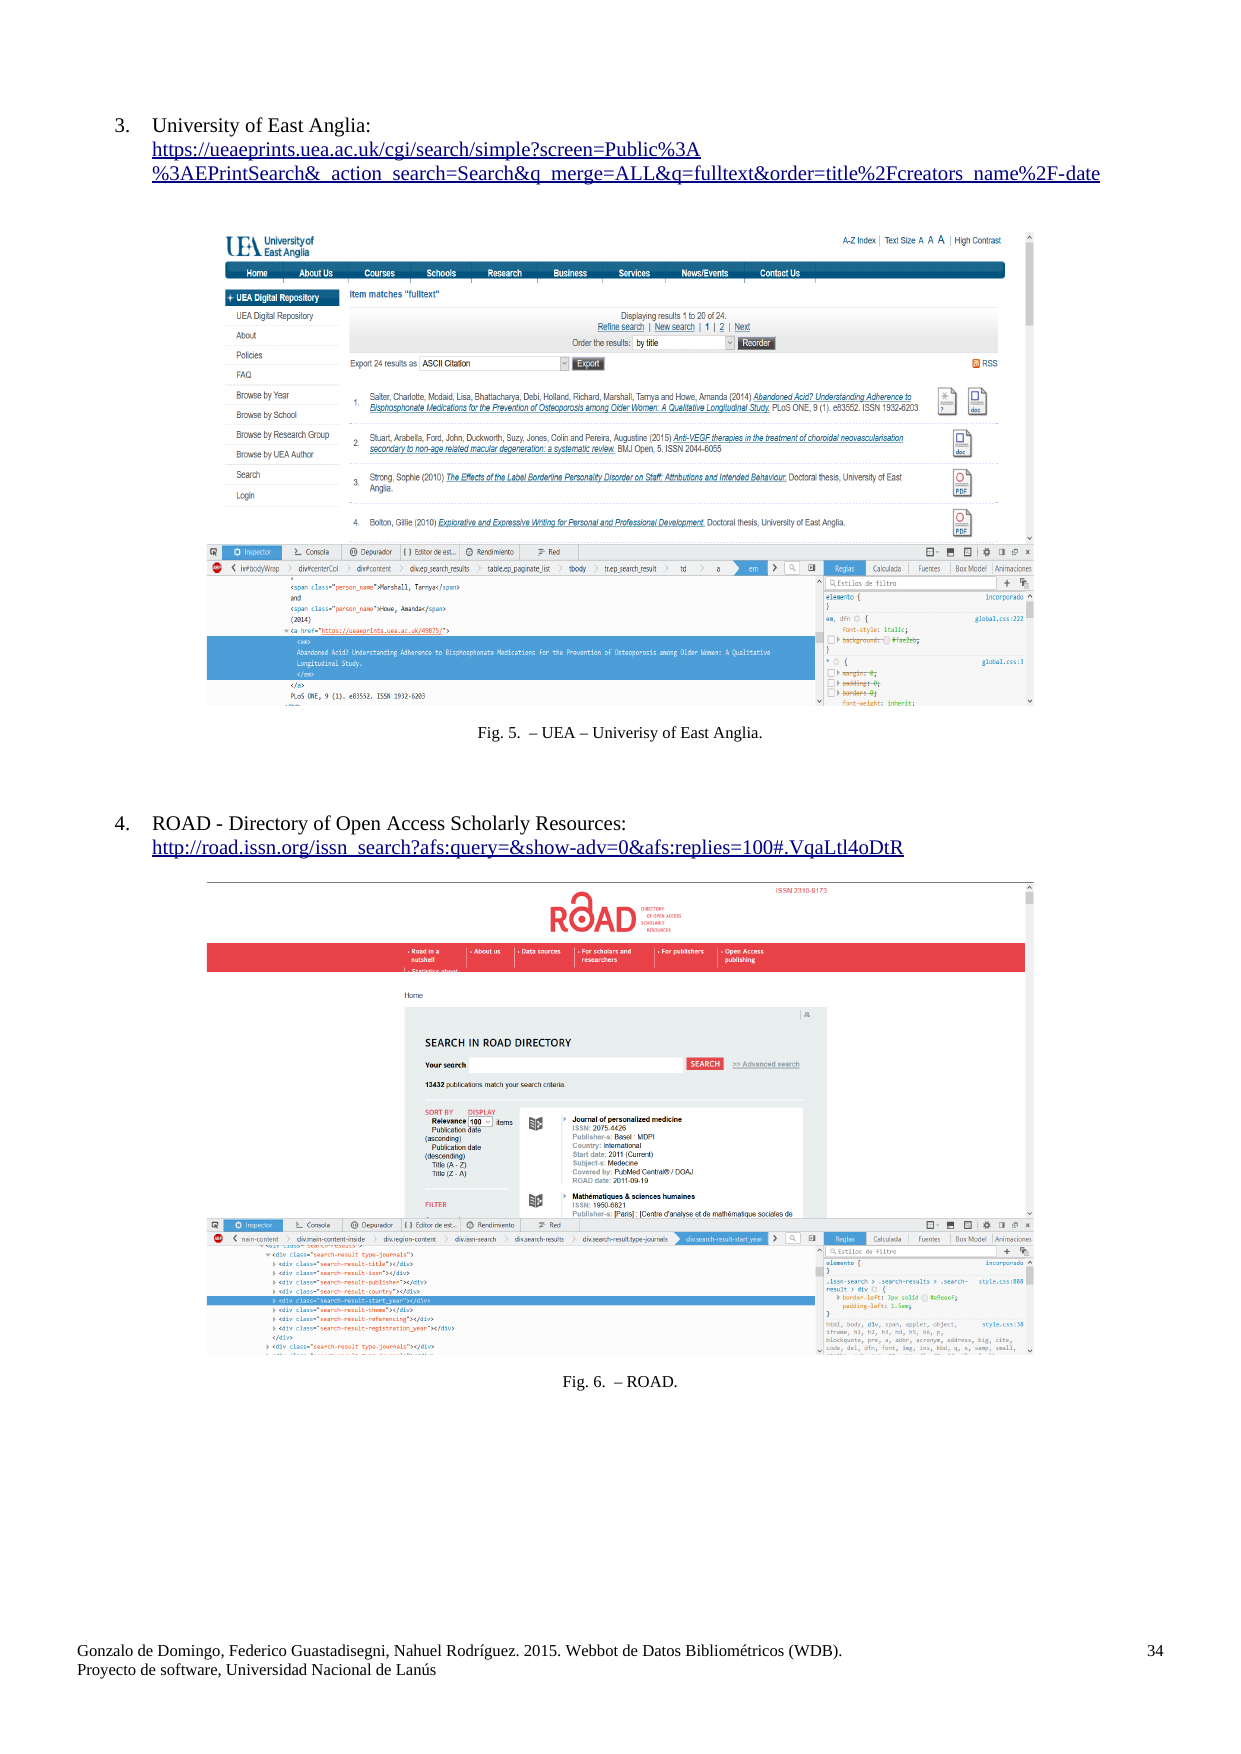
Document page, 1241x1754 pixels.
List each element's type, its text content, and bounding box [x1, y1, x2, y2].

list University of East Anglia: [114, 112, 1163, 137]
picture [206, 882, 1034, 1355]
text https://ueaeprints.uea.ac.uk/cgi/search/simple?screen=Public%3A %3AEPrintSearch&_action_search=Search&q_merge=ALL&q=fulltext&order=title%2Fcreators_name%2F-date [77, 137, 1163, 185]
list – UEA – Univerisy of East Anglia. [77, 722, 1163, 742]
list ROAD - Directory of Open Access Scholarly Resources: [114, 811, 1163, 834]
text http://road.issn.org/issn_search?afs:query=&show-adv=0&afs:replies=100#.VqaLtl4oDtR [77, 834, 1163, 859]
picture [206, 232, 1034, 706]
list – ROAD. [77, 1372, 1163, 1391]
